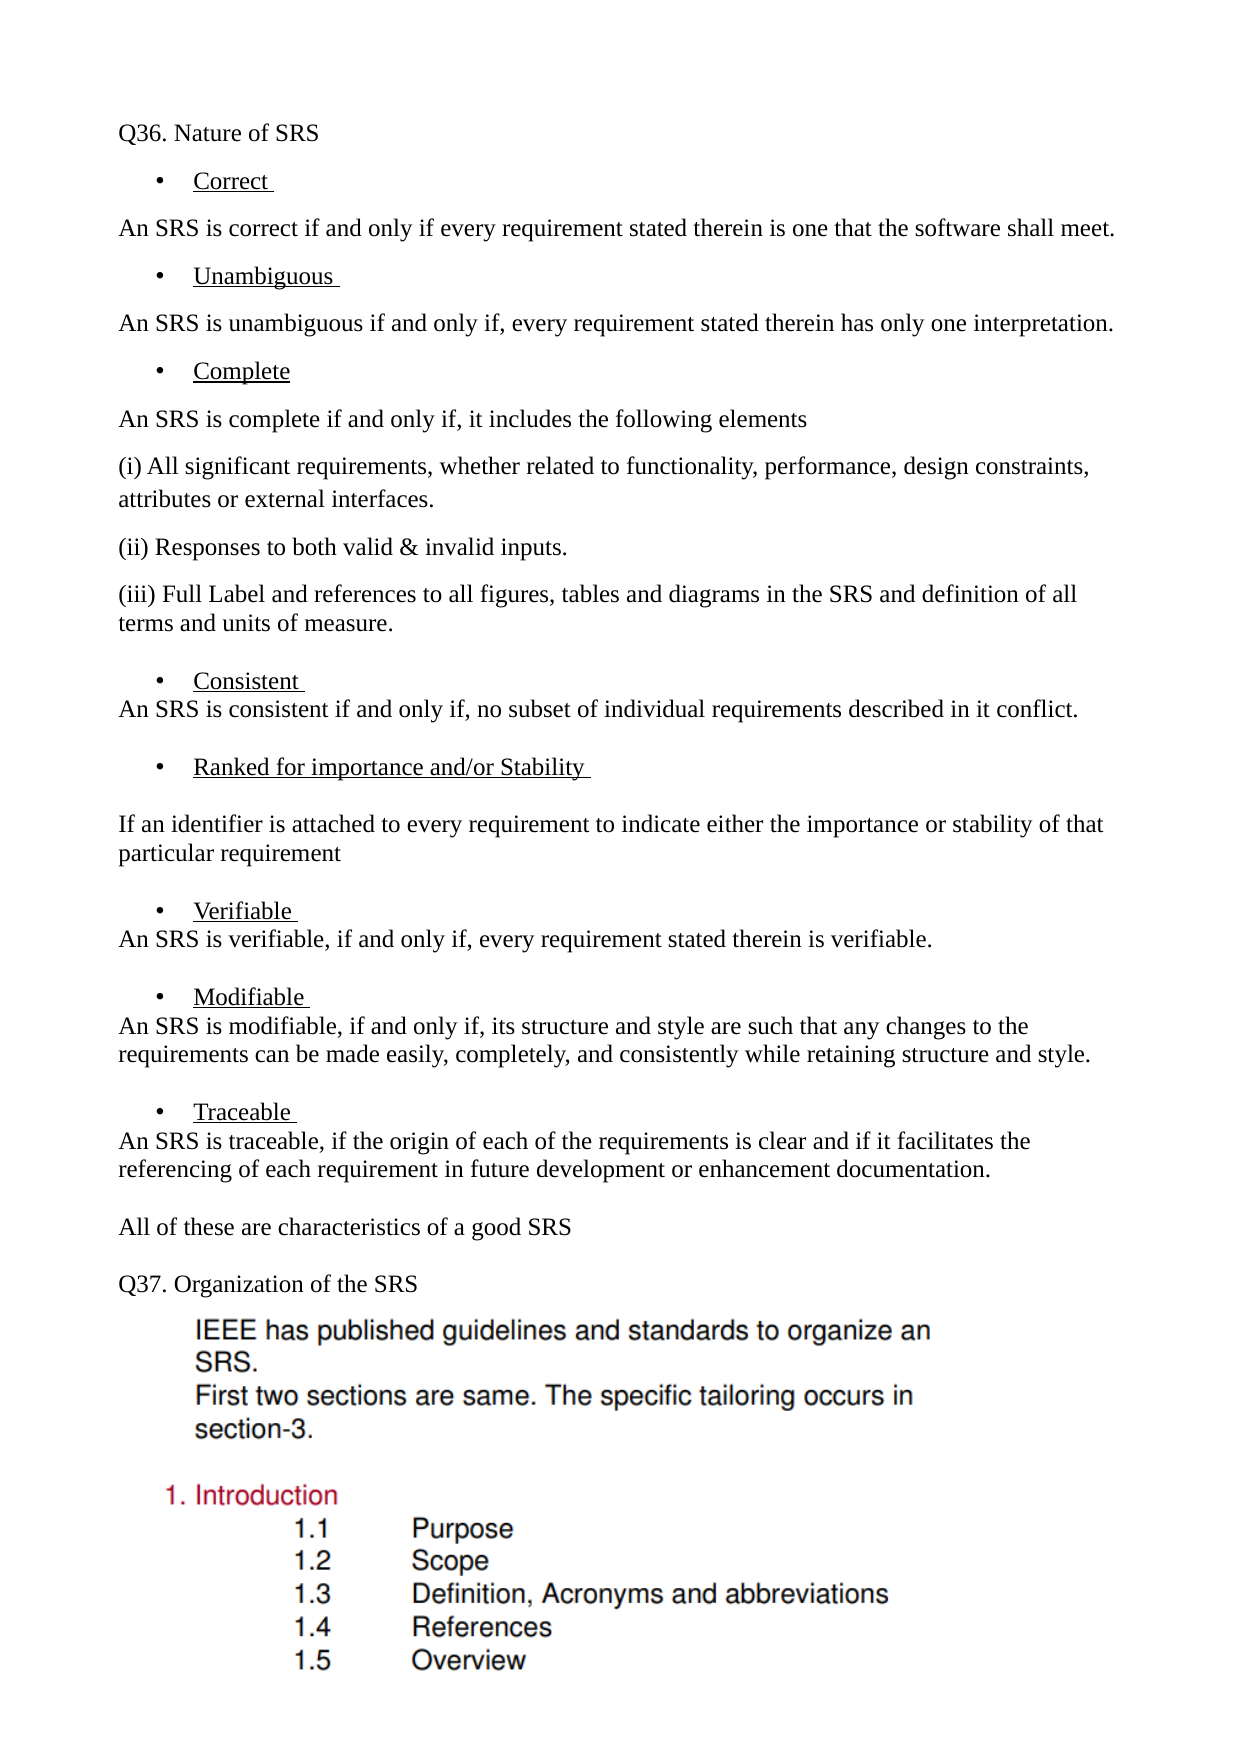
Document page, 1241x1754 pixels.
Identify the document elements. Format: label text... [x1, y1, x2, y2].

text An SRS is modifiable, if and only if, its structure and style are such that any changes to the requirements can be made easily, completely, and consistently while retaining structure and style. [118, 1011, 1122, 1068]
text An SRS is correct if and only if every requirement stated therein is one that the software shall meet. [118, 213, 1122, 242]
text Q37. Organization of the SRS [118, 1269, 1122, 1298]
text An SRS is complete if and only if, it includes the following elements [118, 404, 1122, 432]
text All of these are characteristics of a good SRS [118, 1212, 1122, 1241]
text An SRS is consistent if and only if, no subset of individual requirements described in it conflict. [118, 694, 1122, 723]
list Verifiable [156, 896, 1122, 924]
text (ii) Responses to both valid & invalid inputs. [118, 532, 1122, 561]
text An SRS is verifiable, if and only if, every requirement stated therein is verifiable. [118, 924, 1122, 953]
text Q36. Nature of SRS [118, 118, 1122, 147]
text If an identifier is attached to every requirement to indicate either the importance or stability of that particular requirement [118, 809, 1122, 867]
text (iii) Full Label and references to all figures, tables and diagrams in the SRS and definition of all terms and units of measure. [118, 579, 1122, 637]
list Complete [156, 356, 1122, 385]
list Traceable [156, 1097, 1122, 1126]
text An SRS is unambiguous if and only if, every requirement stated therein has only one interpretation. [118, 308, 1122, 337]
text An SRS is traceable, if the origin of each of the requirements is clear and if it facilitates the referencing of each requirement in future development or enhancement documentation. [118, 1126, 1122, 1183]
list Consistent [156, 666, 1122, 694]
list Ranked for importance and/or Stability [156, 752, 1122, 781]
text (i) All significant requirements, whether related to functionality, performance, design constraints, attributes or external interfaces. [118, 451, 1122, 513]
list Unambiguous [156, 261, 1122, 290]
list Correct [156, 166, 1122, 194]
picture [162, 1310, 941, 1704]
list Modifiable [156, 982, 1122, 1011]
